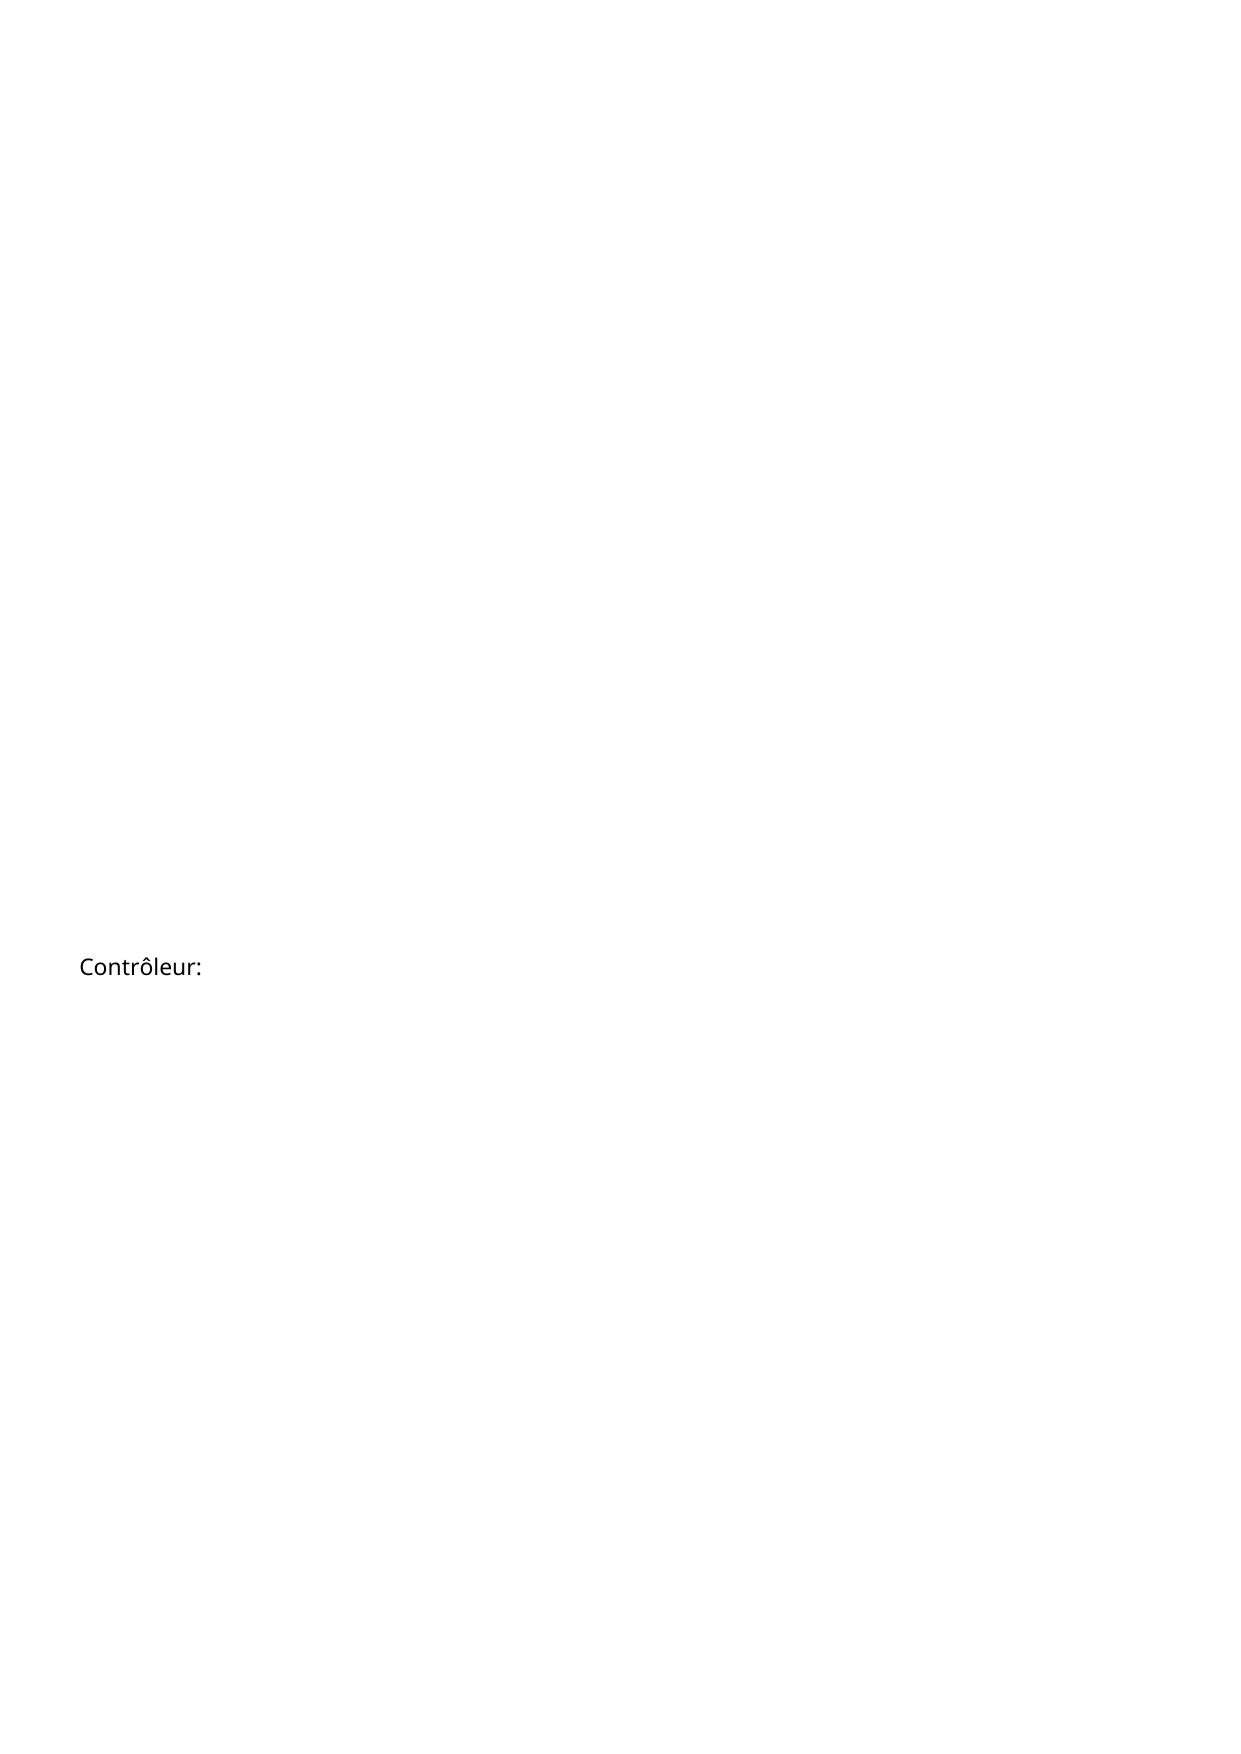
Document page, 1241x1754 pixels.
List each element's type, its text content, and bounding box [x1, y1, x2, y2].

text Contrôleur: [79, 957, 1121, 980]
